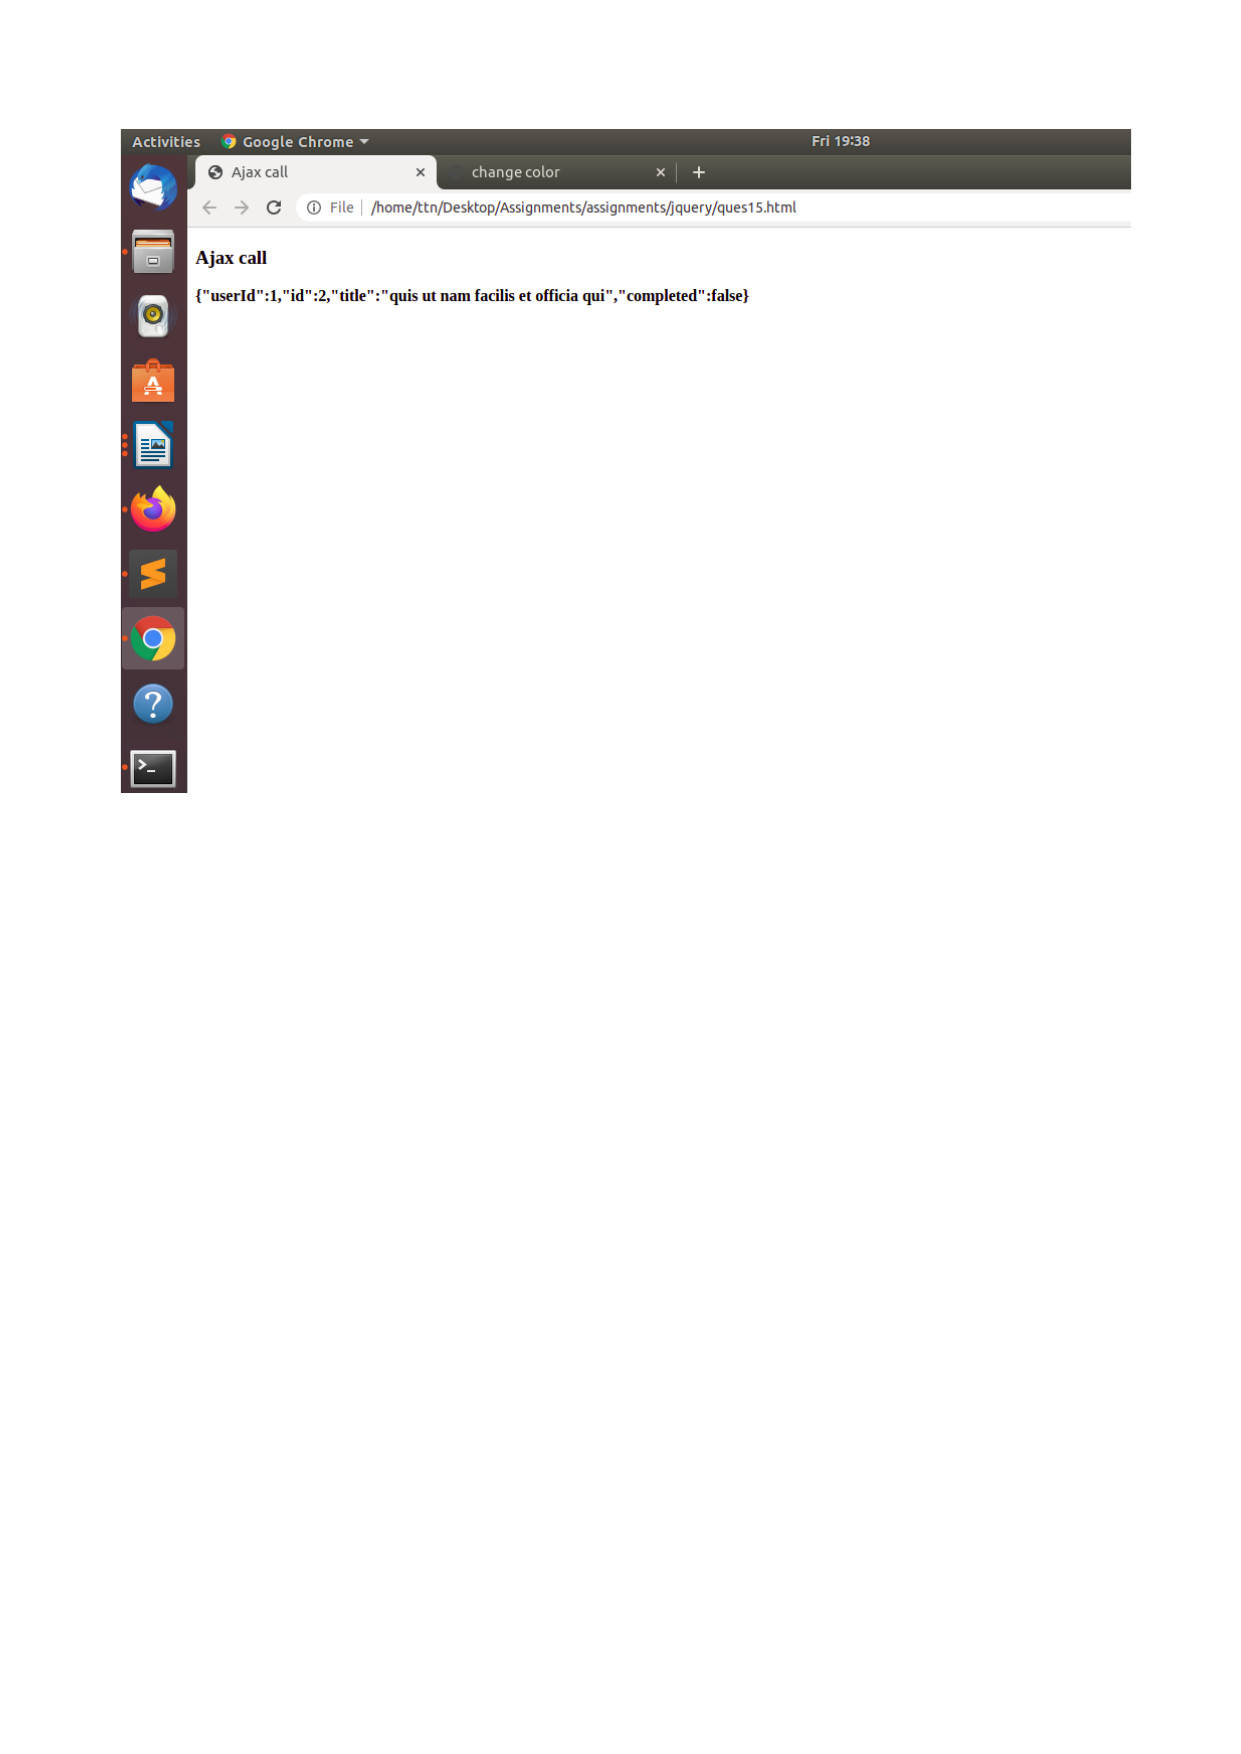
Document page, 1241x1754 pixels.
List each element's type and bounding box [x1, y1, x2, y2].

picture [120, 129, 1132, 793]
